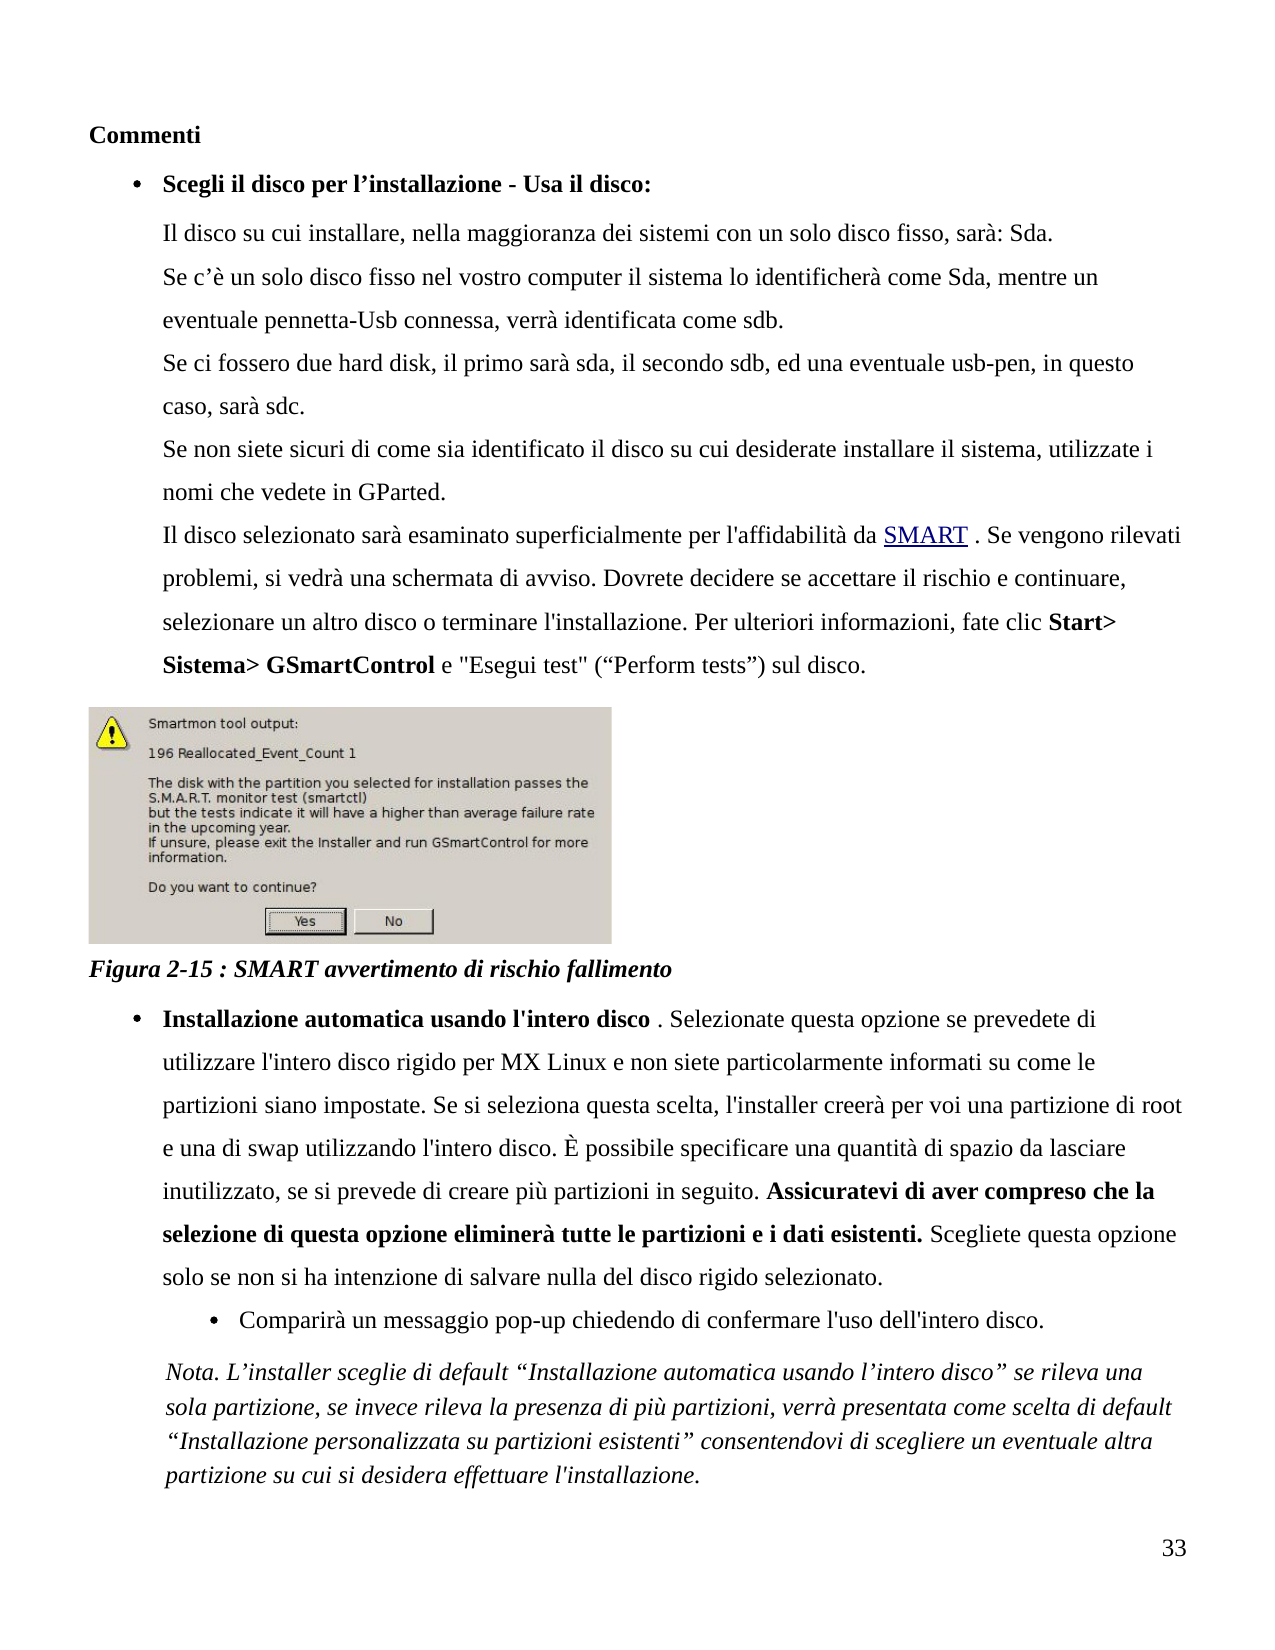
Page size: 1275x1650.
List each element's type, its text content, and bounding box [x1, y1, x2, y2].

text Nota. L’installer sceglie di default “Installazione automatica usando l’intero disco” se rileva una sola partizione, se invece rileva la presenza di più partizioni, verrà presentata come scelta di default “Installazione personalizzata su partizioni esistenti” consentendovi di scegliere un eventuale altra partizione su cui si desidera effettuare l'installazione. [165, 1357, 1186, 1489]
text Commenti [88, 120, 1186, 149]
list Installazione automatica usando l'intero disco . Selezionate questa opzione se prevedete di utilizzare l'intero disco rigido per MX Linux e non siete particolarmente informati su come le partizioni siano impostate. Se si seleziona questa scelta, l'installer creerà per voi una partizione di root e una di swap utilizzando l'intero disco. È possibile specificare una quantità di spazio da lasciare inutilizzato, se si prevede di creare più partizioni in seguito. Assicuratevi di aver compreso che la selezione di questa opzione eliminerà tutte le partizioni e i dati esistenti. Scegliete questa opzione solo se non si ha intenzione di salvare nulla del disco rigido selezionato. [133, 1004, 1186, 1291]
picture [88, 707, 612, 944]
text Figura 2-15 : SMART avvertimento di rischio fallimento [88, 954, 1186, 983]
list Comparirà un messaggio pop-up chiedendo di confermare l'uso dell'intero disco. [209, 1306, 1186, 1334]
list Il disco su cui installare, nella maggioranza dei sistemi con un solo disco fisso, sarà: Sda. [133, 218, 1186, 247]
list Se c’è un solo disco fisso nel vostro computer il sistema lo identificherà come Sda, mentre un eventuale pennetta-Usb connessa, verrà identificata come sdb. [133, 262, 1186, 333]
list Se non siete sicuri di come sia identificato il disco su cui desiderate installare il sistema, utilizzate i nomi che vedete in GParted. [133, 434, 1186, 506]
list Scegli il disco per l’installazione - Usa il disco: [133, 169, 1186, 198]
list Se ci fossero due hard disk, il primo sarà sda, il secondo sdb, ed una eventuale usb-pen, in questo caso, sarà sdc. [133, 348, 1186, 420]
list Il disco selezionato sarà esaminato superficialmente per l'affidabilità da SMART . Se vengono rilevati problemi, si vedrà una schermata di avviso. Dovrete decidere se accettare il rischio e continuare, selezionare un altro disco o terminare l'installazione. Per ulteriori informazioni, fate clic Start> Sistema> GSmartControl e "Esegui test" (“Perform tests”) sul disco. [133, 520, 1186, 678]
